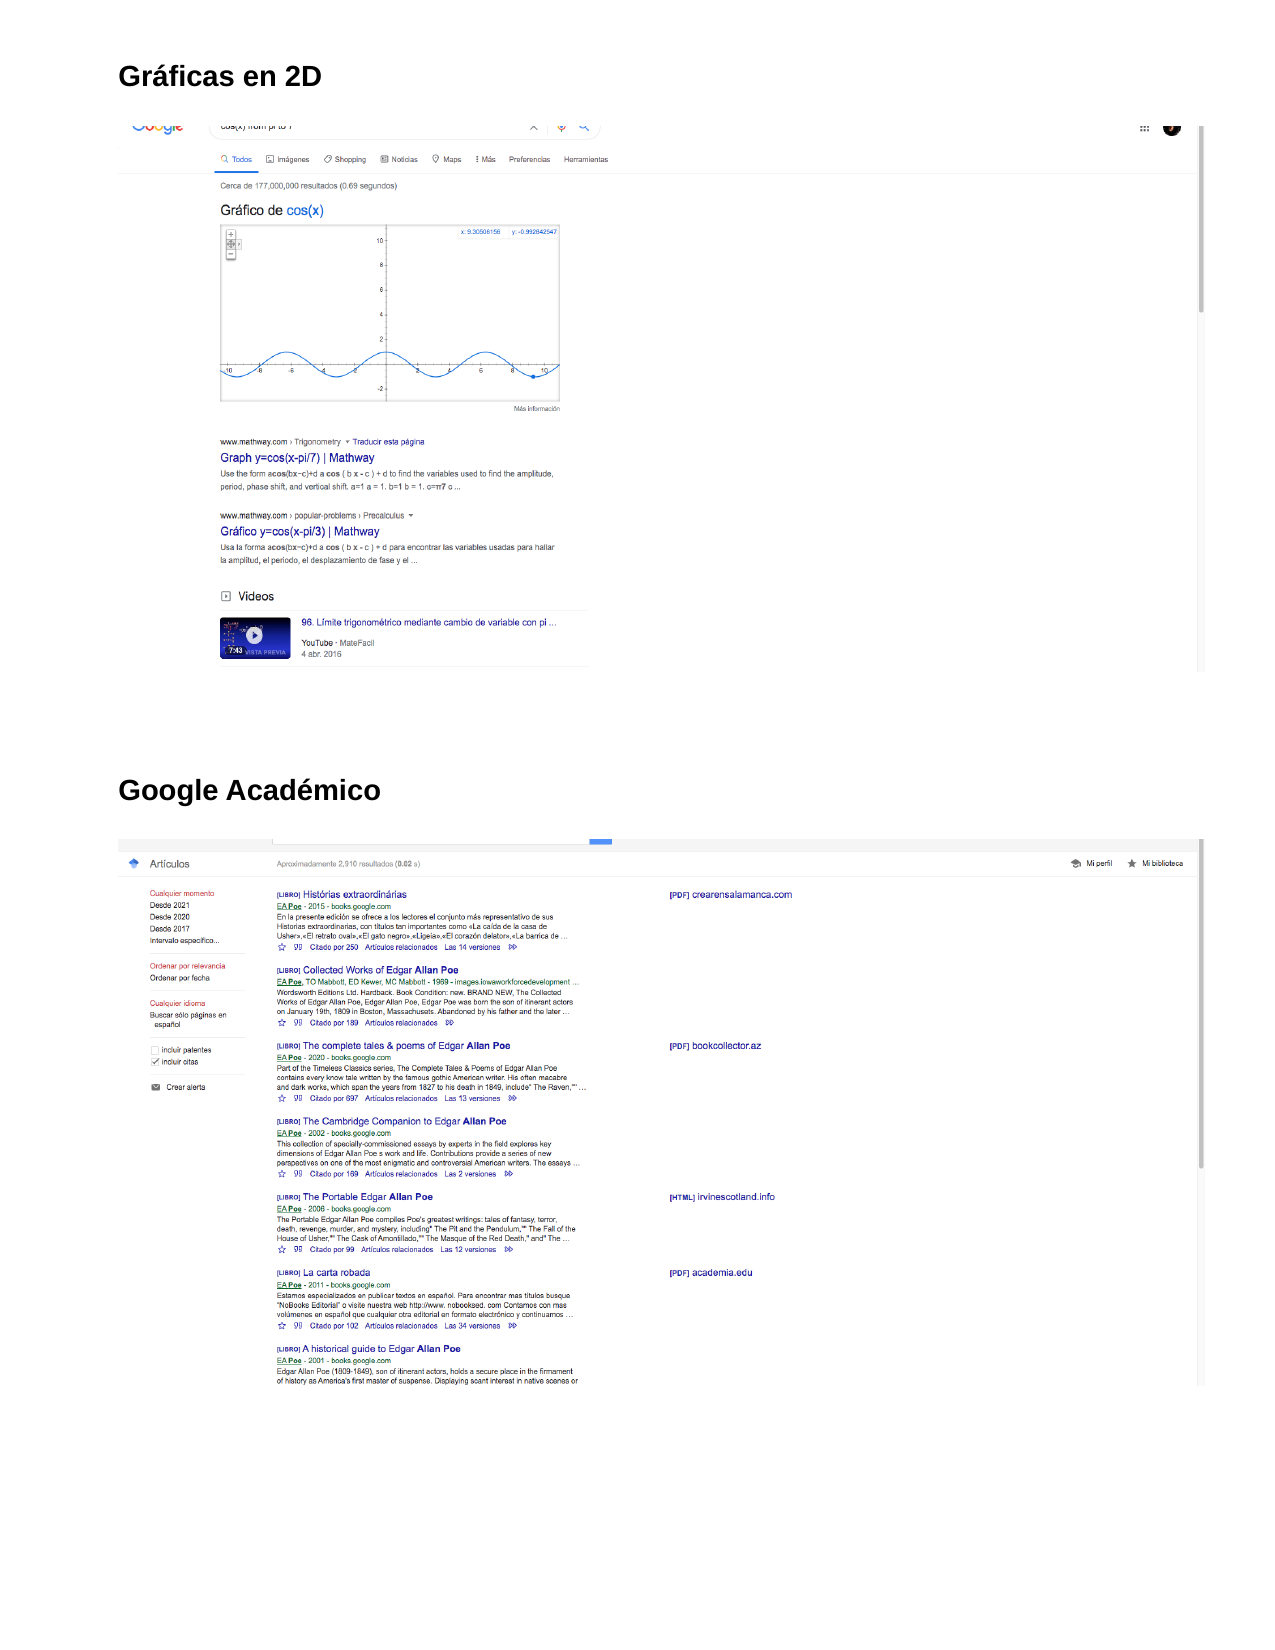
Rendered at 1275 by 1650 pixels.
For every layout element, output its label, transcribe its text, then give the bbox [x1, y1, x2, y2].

text Google Académico [118, 773, 1205, 806]
text Gráficas en 2D [118, 59, 1205, 93]
